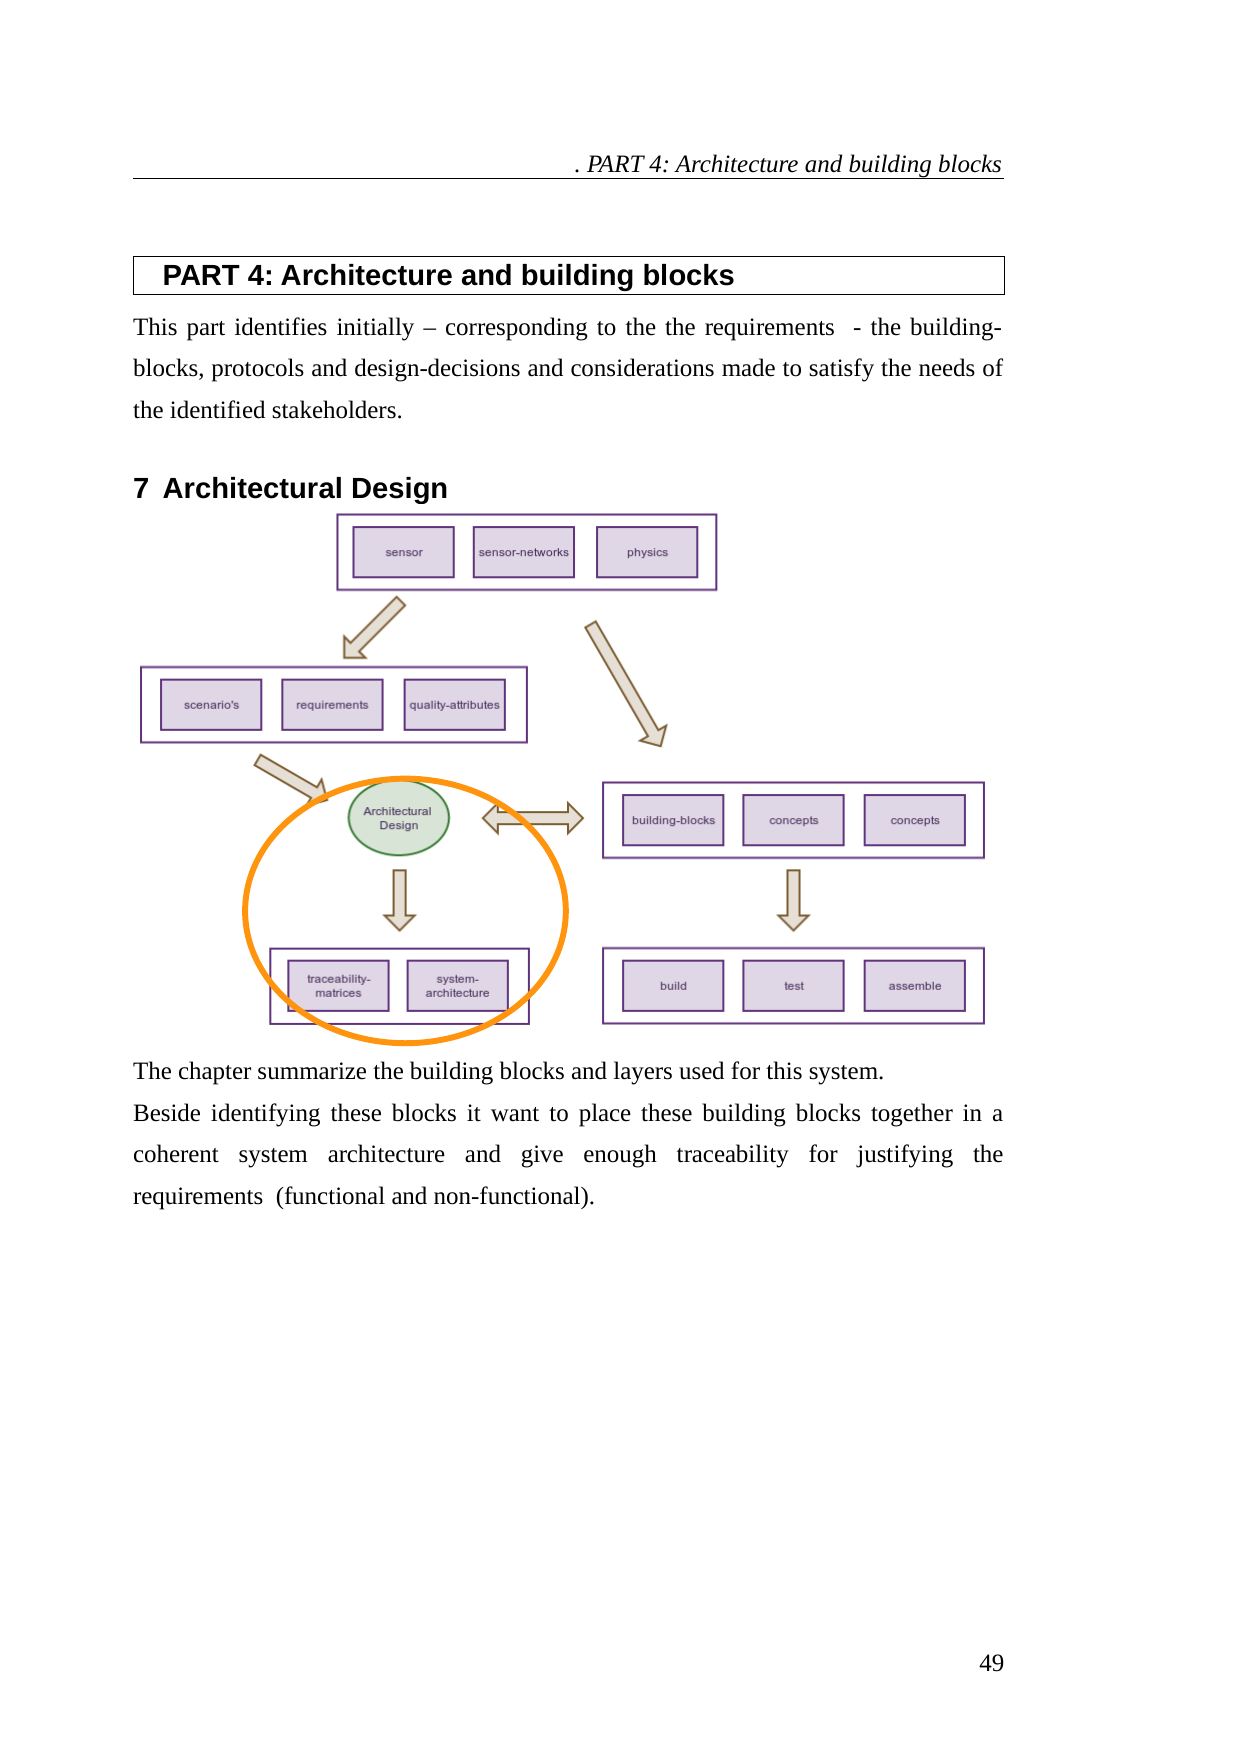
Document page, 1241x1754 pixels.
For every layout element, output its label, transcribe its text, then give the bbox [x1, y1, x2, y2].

picture [132, 504, 1004, 1044]
subtitle Architectural Design [133, 472, 1004, 504]
text The chapter summarize the building blocks and layers used for this system. [133, 1044, 1004, 1085]
picture [249, 782, 562, 1040]
text This part identifies initially – corresponding to the the requirements - the building-blocks, protocols and design-decisions and considerations made to satisfy the needs of the identified stakeholders. [133, 313, 1004, 424]
subtitle PART 4: Architecture and building blocks [134, 257, 1004, 294]
text Beside identifying these blocks it want to place these building blocks together in a coherent system architecture and give enough traceability for justifying the requirements (functional and non-functional). [133, 1099, 1004, 1209]
